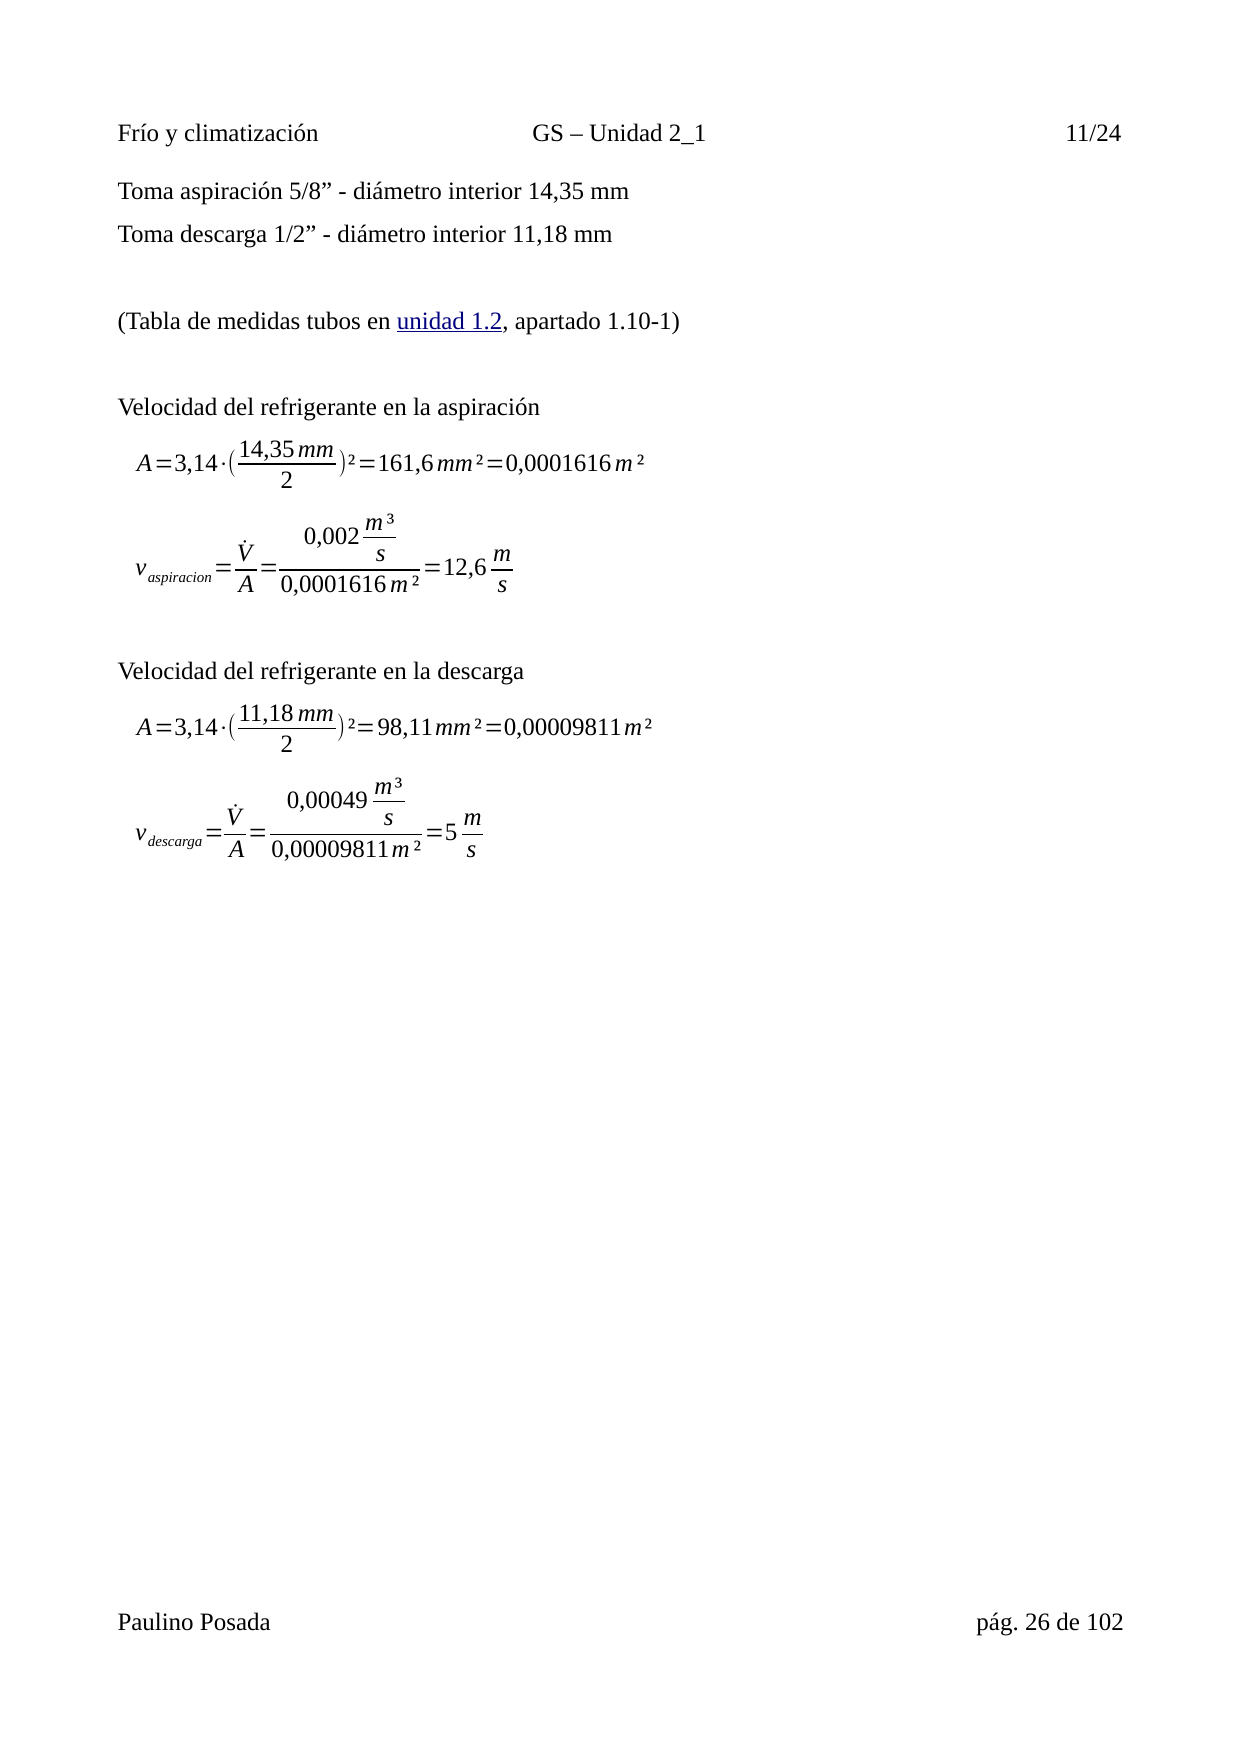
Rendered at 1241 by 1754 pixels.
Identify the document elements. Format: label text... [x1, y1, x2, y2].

text (Tabla de medidas tubos en unidad 1.2, apartado 1.10-1) [117, 306, 1123, 334]
text Toma descarga 1/2” - diámetro interior 11,18 mm [117, 219, 1123, 248]
text Toma aspiración 5/8” - diámetro interior 14,35 mm [117, 176, 1123, 205]
text Velocidad del refrigerante en la descarga [117, 656, 1123, 685]
text Velocidad del refrigerante en la aspiración [117, 392, 1123, 421]
